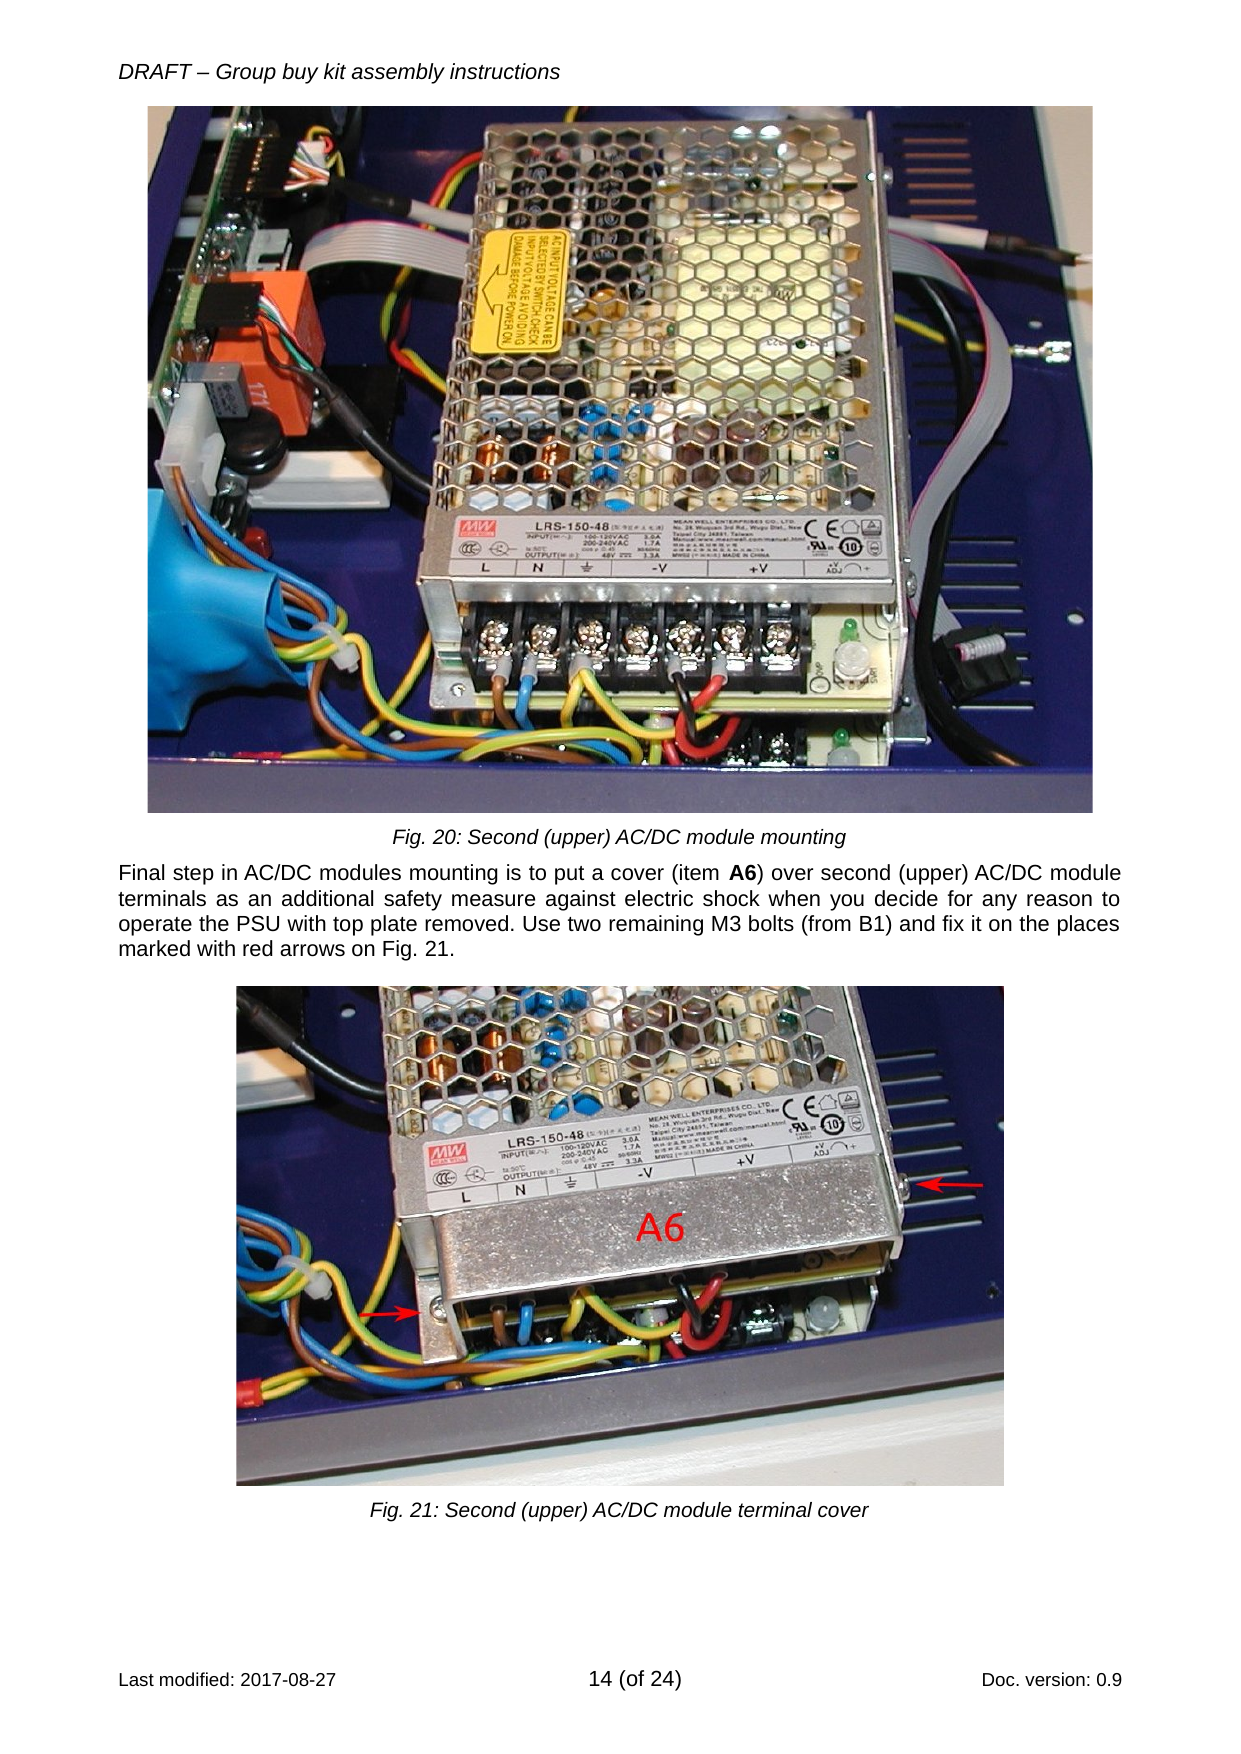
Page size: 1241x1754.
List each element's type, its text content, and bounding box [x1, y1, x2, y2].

text Final step in AC/DC modules mounting is to put a cover (item A6) over second (upper) AC/DC module terminals as an additional safety measure against electric shock when you decide for any reason to operate the PSU with top plate removed. Use two remaining M3 bolts (from B1) and fix it on the places marked with red arrows on Fig. 21. [118, 106, 1122, 961]
picture [147, 106, 1093, 813]
picture [236, 986, 1004, 1486]
text Fig. 20: Second (upper) AC/DC module mounting [148, 813, 1093, 848]
list Fig. 21: Second (upper) AC/DC module terminal cover [236, 1486, 1004, 1522]
